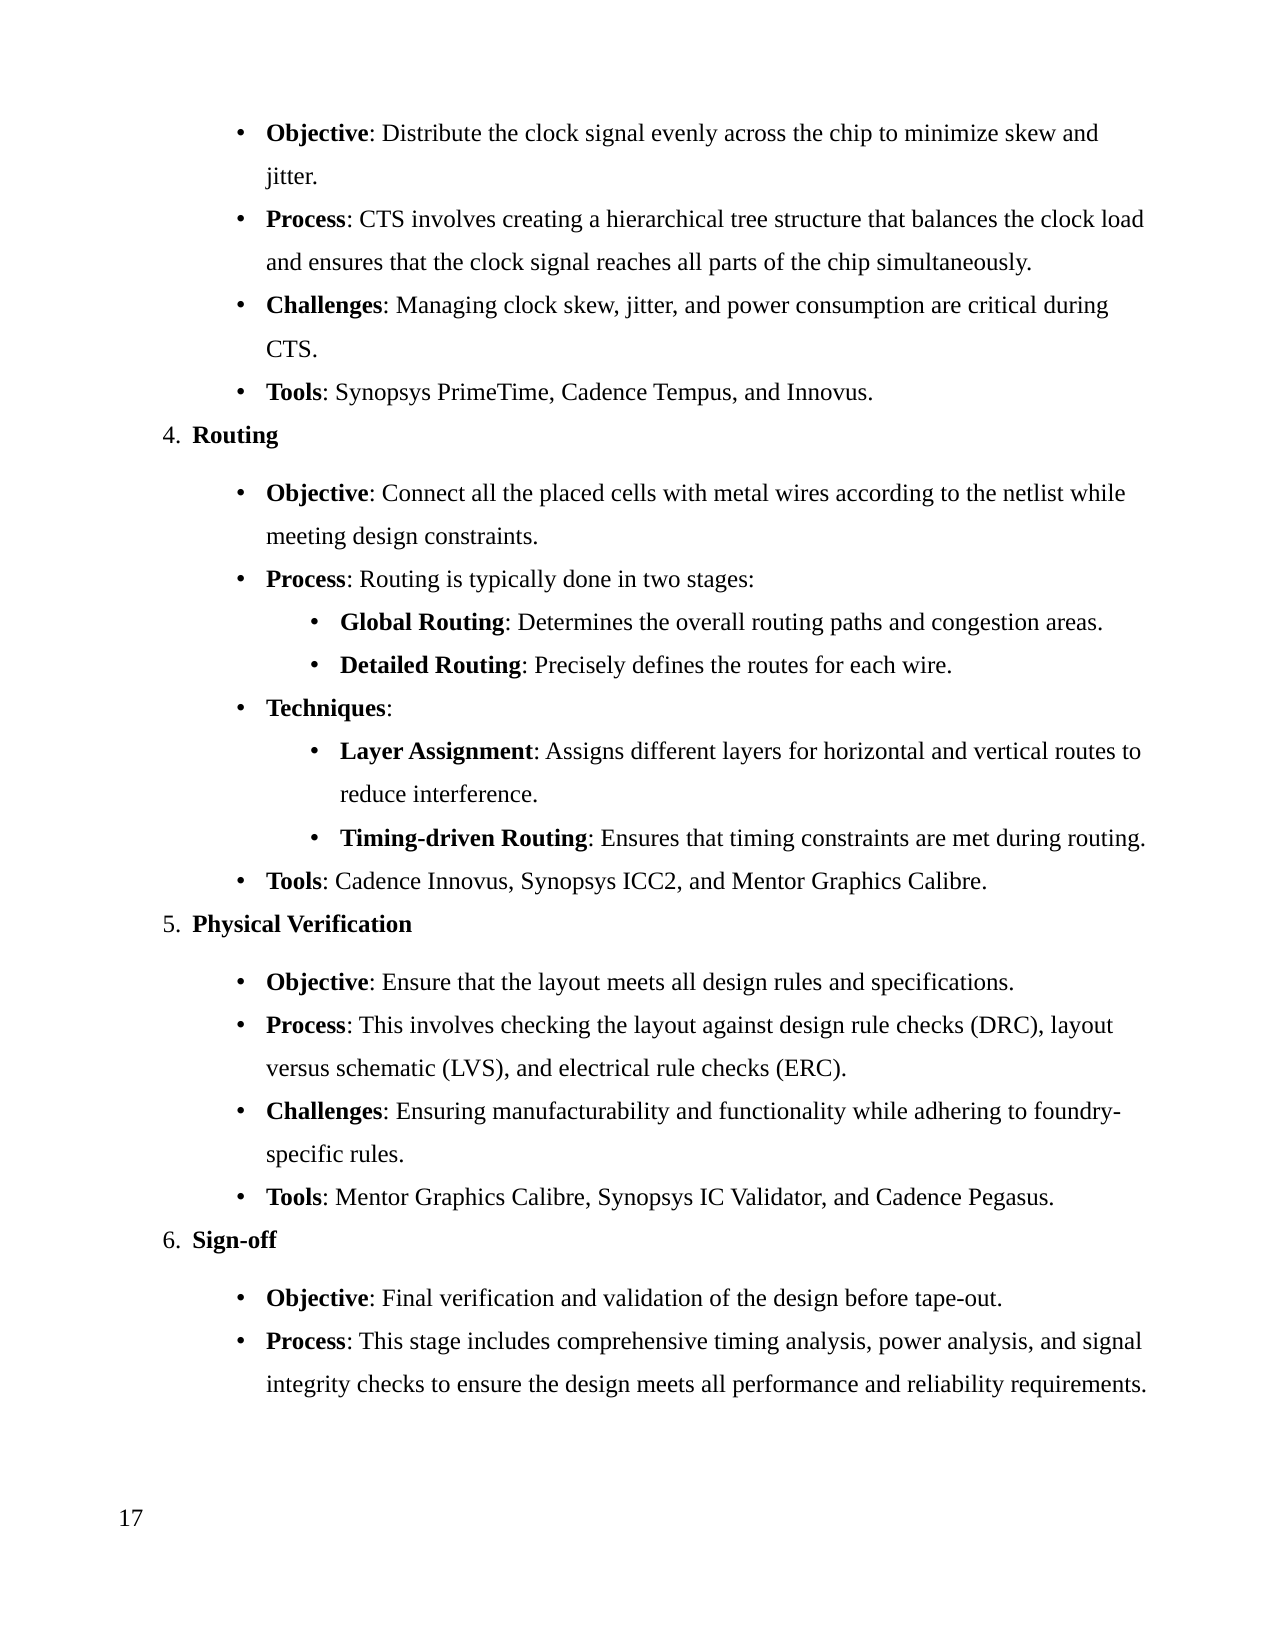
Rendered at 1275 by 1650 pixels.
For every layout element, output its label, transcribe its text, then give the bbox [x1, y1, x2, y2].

list Layer Assignment: Assigns different layers for horizontal and vertical routes to reduce interference. [310, 736, 1157, 808]
list Detailed Routing: Precisely defines the routes for each wire. [310, 650, 1157, 679]
list Process: CTS involves creating a hierarchical tree structure that balances the clock load and ensures that the clock signal reaches all parts of the chip simultaneously. [236, 204, 1157, 276]
list Challenges: Ensuring manufacturability and functionality while adhering to foundry-specific rules. [236, 1096, 1157, 1168]
list Objective: Distribute the clock signal evenly across the chip to minimize skew and jitter. [236, 118, 1157, 190]
list Challenges: Managing clock skew, jitter, and power consumption are critical during CTS. [236, 291, 1157, 362]
list Objective: Connect all the placed cells with metal wires according to the netlist while meeting design constraints. [236, 478, 1157, 549]
list Techniques: [236, 693, 1157, 722]
list Objective: Final verification and validation of the design before tape-out. [236, 1283, 1157, 1312]
list Timing-driven Routing: Ensures that timing constraints are met during routing. [310, 823, 1157, 851]
list Physical Verification [162, 909, 1157, 938]
list Objective: Ensure that the layout meets all design rules and specifications. [236, 967, 1157, 995]
list Process: Routing is typically done in two stages: [236, 564, 1157, 593]
list Routing [162, 420, 1157, 449]
list Sign-off [162, 1225, 1157, 1254]
list Tools: Synopsys PrimeTime, Cadence Tempus, and Innovus. [236, 377, 1157, 406]
list Process: This involves checking the layout against design rule checks (DRC), layout versus schematic (LVS), and electrical rule checks (ERC). [236, 1010, 1157, 1082]
list Global Routing: Determines the overall routing paths and congestion areas. [310, 607, 1157, 636]
list Process: This stage includes comprehensive timing analysis, power analysis, and signal integrity checks to ensure the design meets all performance and reliability requirements. [236, 1326, 1157, 1398]
list Tools: Cadence Innovus, Synopsys ICC2, and Mentor Graphics Calibre. [236, 866, 1157, 894]
list Tools: Mentor Graphics Calibre, Synopsys IC Validator, and Cadence Pegasus. [236, 1182, 1157, 1211]
